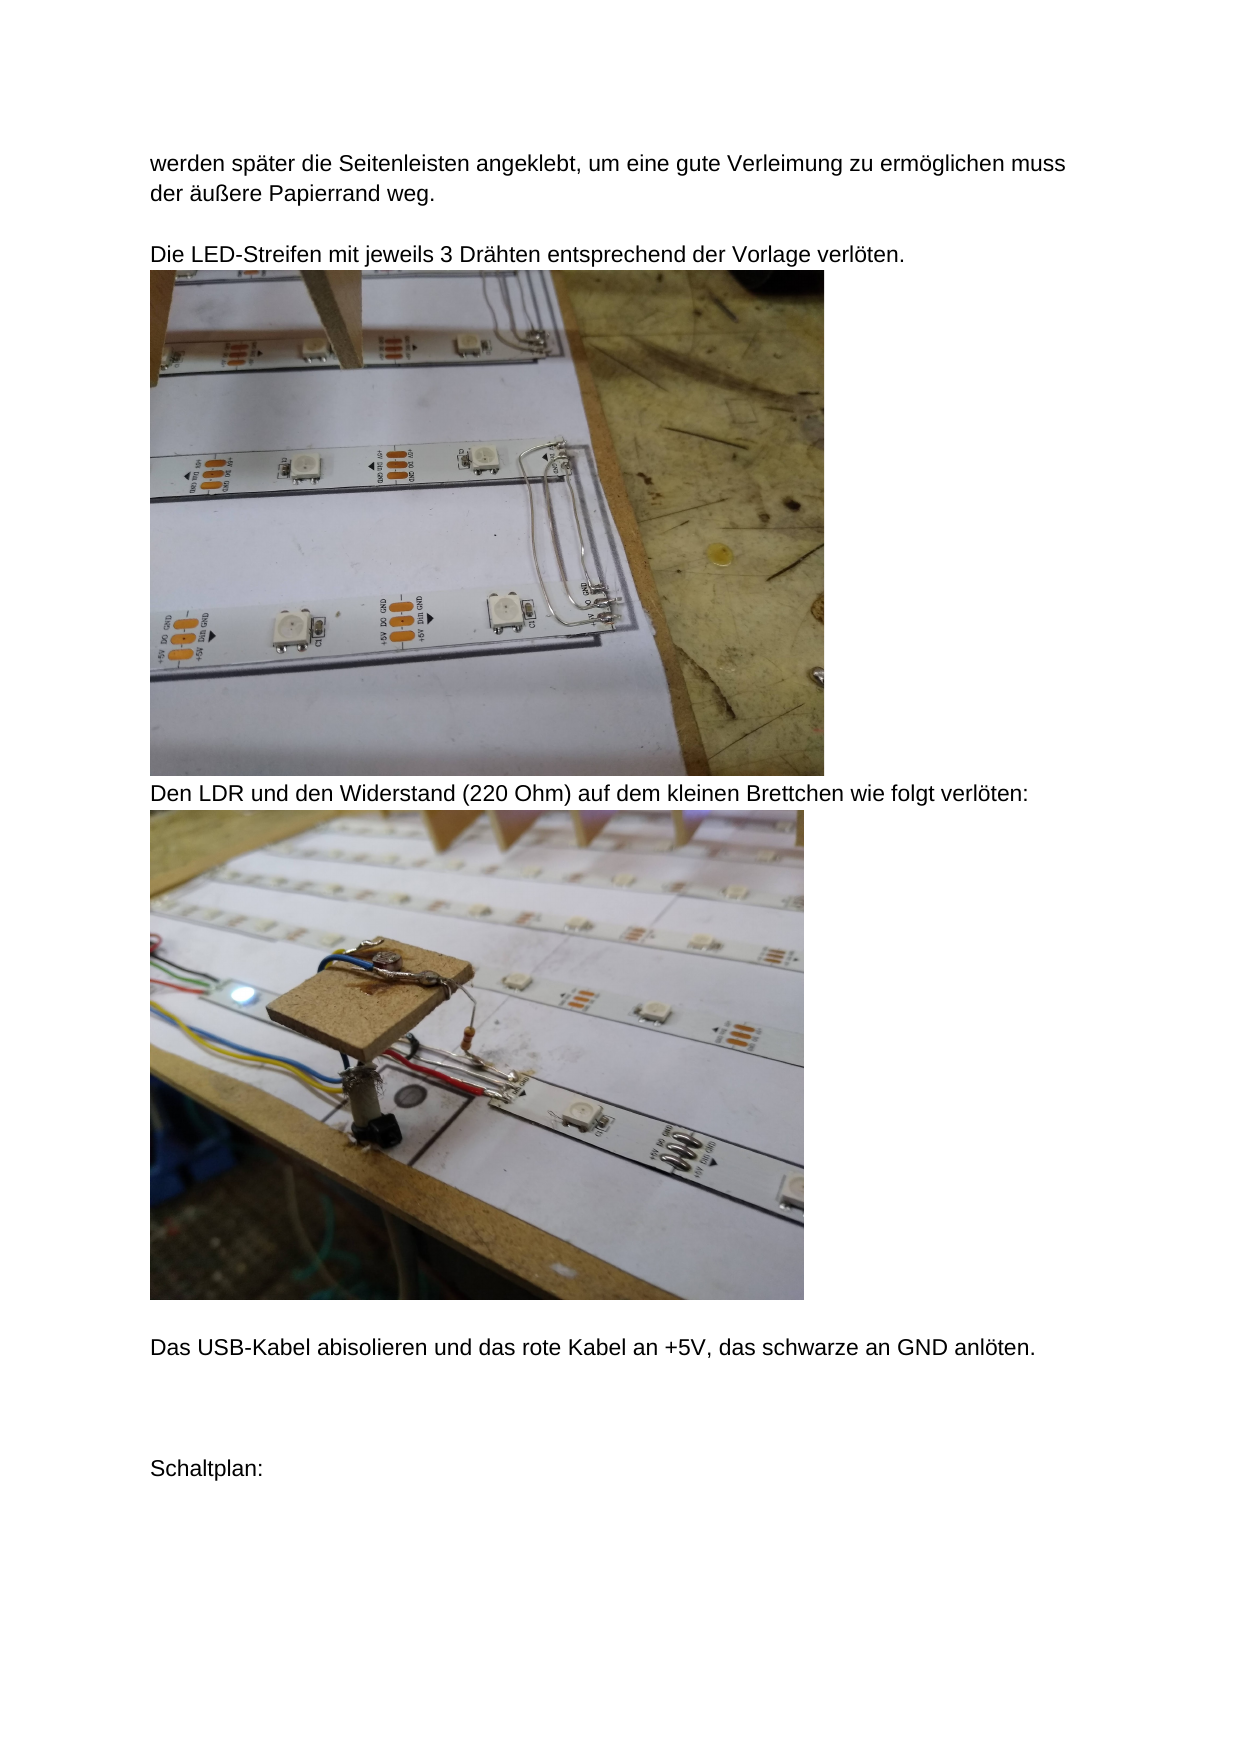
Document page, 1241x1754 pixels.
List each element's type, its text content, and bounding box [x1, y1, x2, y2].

text Das USB-Kabel abisolieren und das rote Kabel an +5V, das schwarze an GND anlöten. [150, 1334, 1090, 1360]
text Schaltplan: [150, 1455, 1090, 1481]
text werden später die Seitenleisten angeklebt, um eine gute Verleimung zu ermöglichen muss der äußere Papierrand weg. [150, 150, 1090, 207]
text Den LDR und den Widerstand (220 Ohm) auf dem kleinen Brettchen wie folgt verlöten: [150, 780, 1090, 806]
text Die LED-Streifen mit jeweils 3 Drähten entsprechend der Vorlage verlöten. [150, 241, 1090, 267]
picture [150, 270, 825, 776]
picture [150, 810, 804, 1300]
